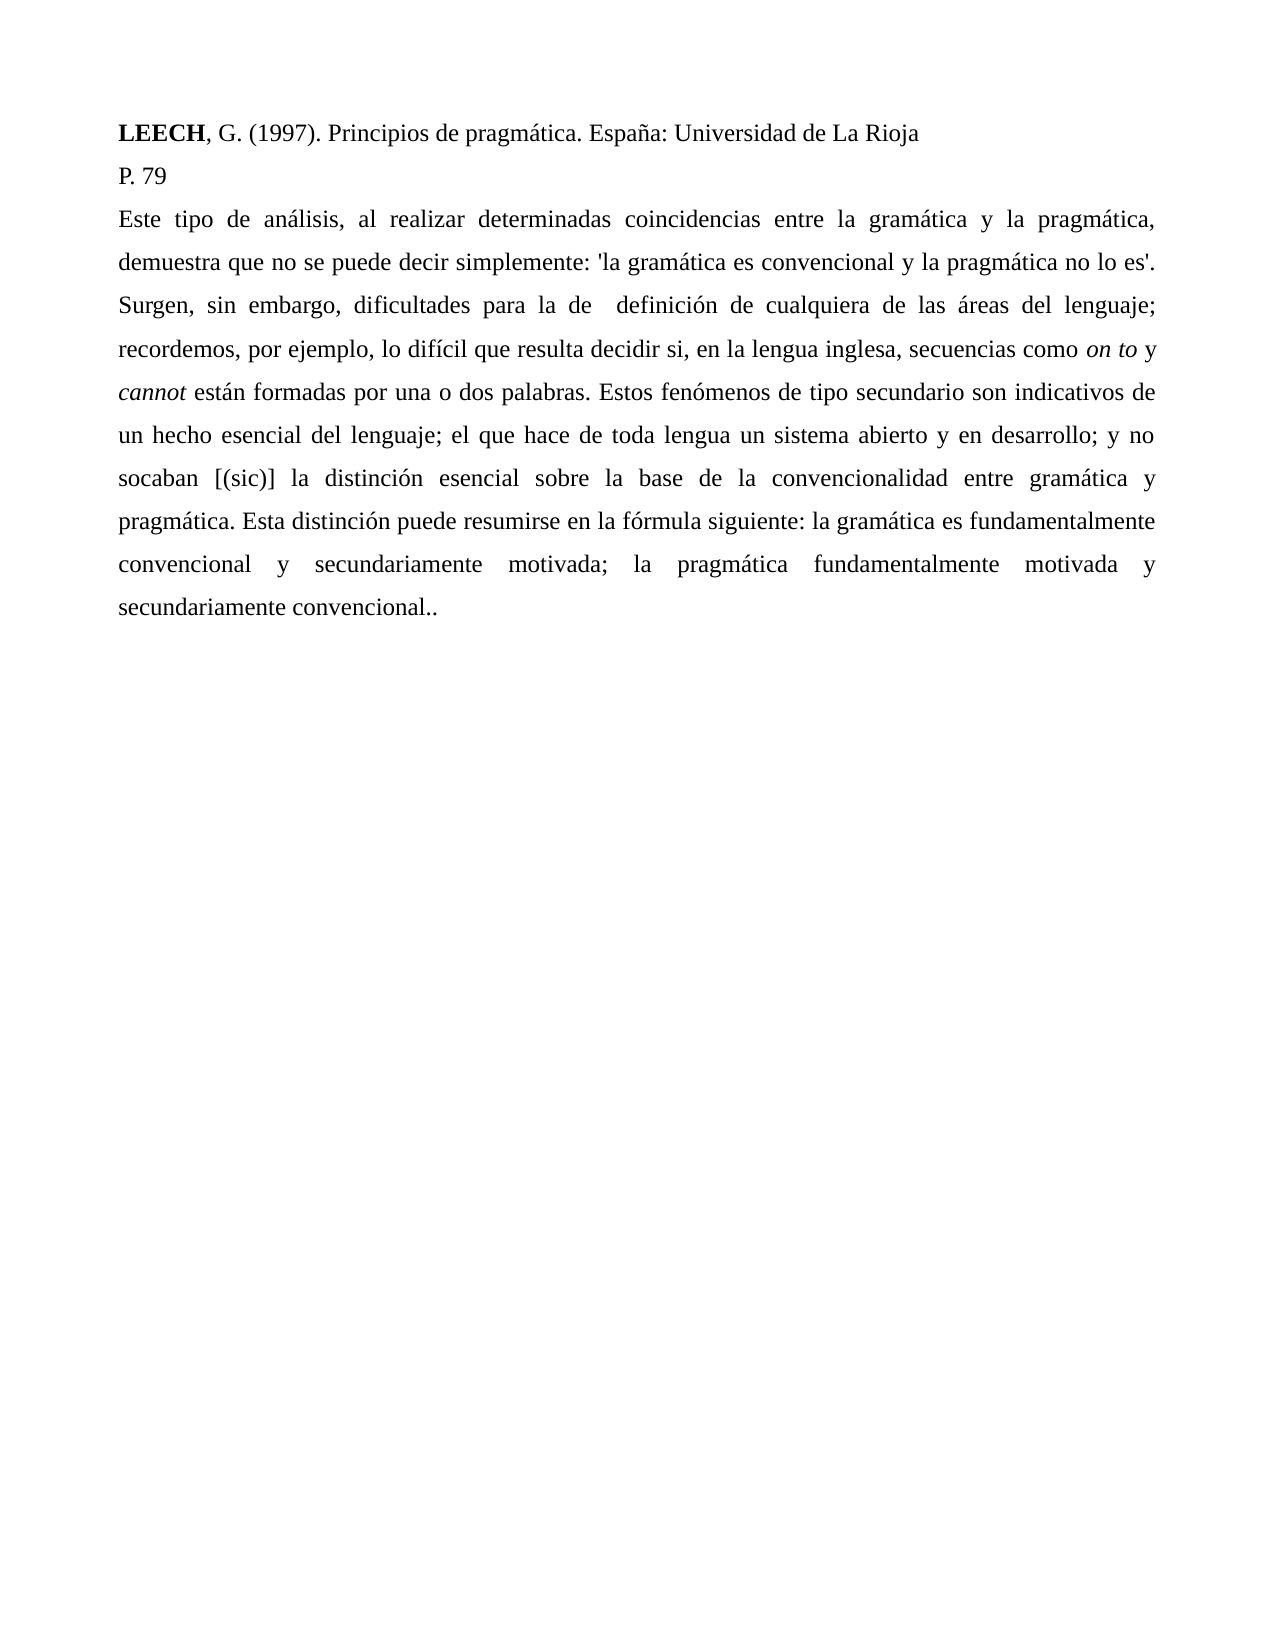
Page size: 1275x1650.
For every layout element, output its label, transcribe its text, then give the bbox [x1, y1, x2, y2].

text Este tipo de análisis, al realizar determinadas coincidencias entre la gramática y la pragmática, demuestra que no se puede decir simplemente: 'la gramática es convencional y la pragmática no lo es'. Surgen, sin embargo, dificultades para la de definición de cualquiera de las áreas del lenguaje; recordemos, por ejemplo, lo difícil que resulta decidir si, en la lengua inglesa, secuencias como on to y cannot están formadas por una o dos palabras. Estos fenómenos de tipo secundario son indicativos de un hecho esencial del lenguaje; el que hace de toda lengua un sistema abierto y en desarrollo; y no socaban [(sic)] la distinción esencial sobre la base de la convencionalidad entre gramática y pragmática. Esta distinción puede resumirse en la fórmula siguiente: la gramática es fundamentalmente convencional y secundariamente motivada; la pragmática fundamentalmente motivada y secundariamente convencional.. [118, 204, 1157, 621]
text LEECH, G. (1997). Principios de pragmática. España: Universidad de La Rioja [118, 118, 1157, 147]
text P. 79 [118, 161, 1157, 190]
